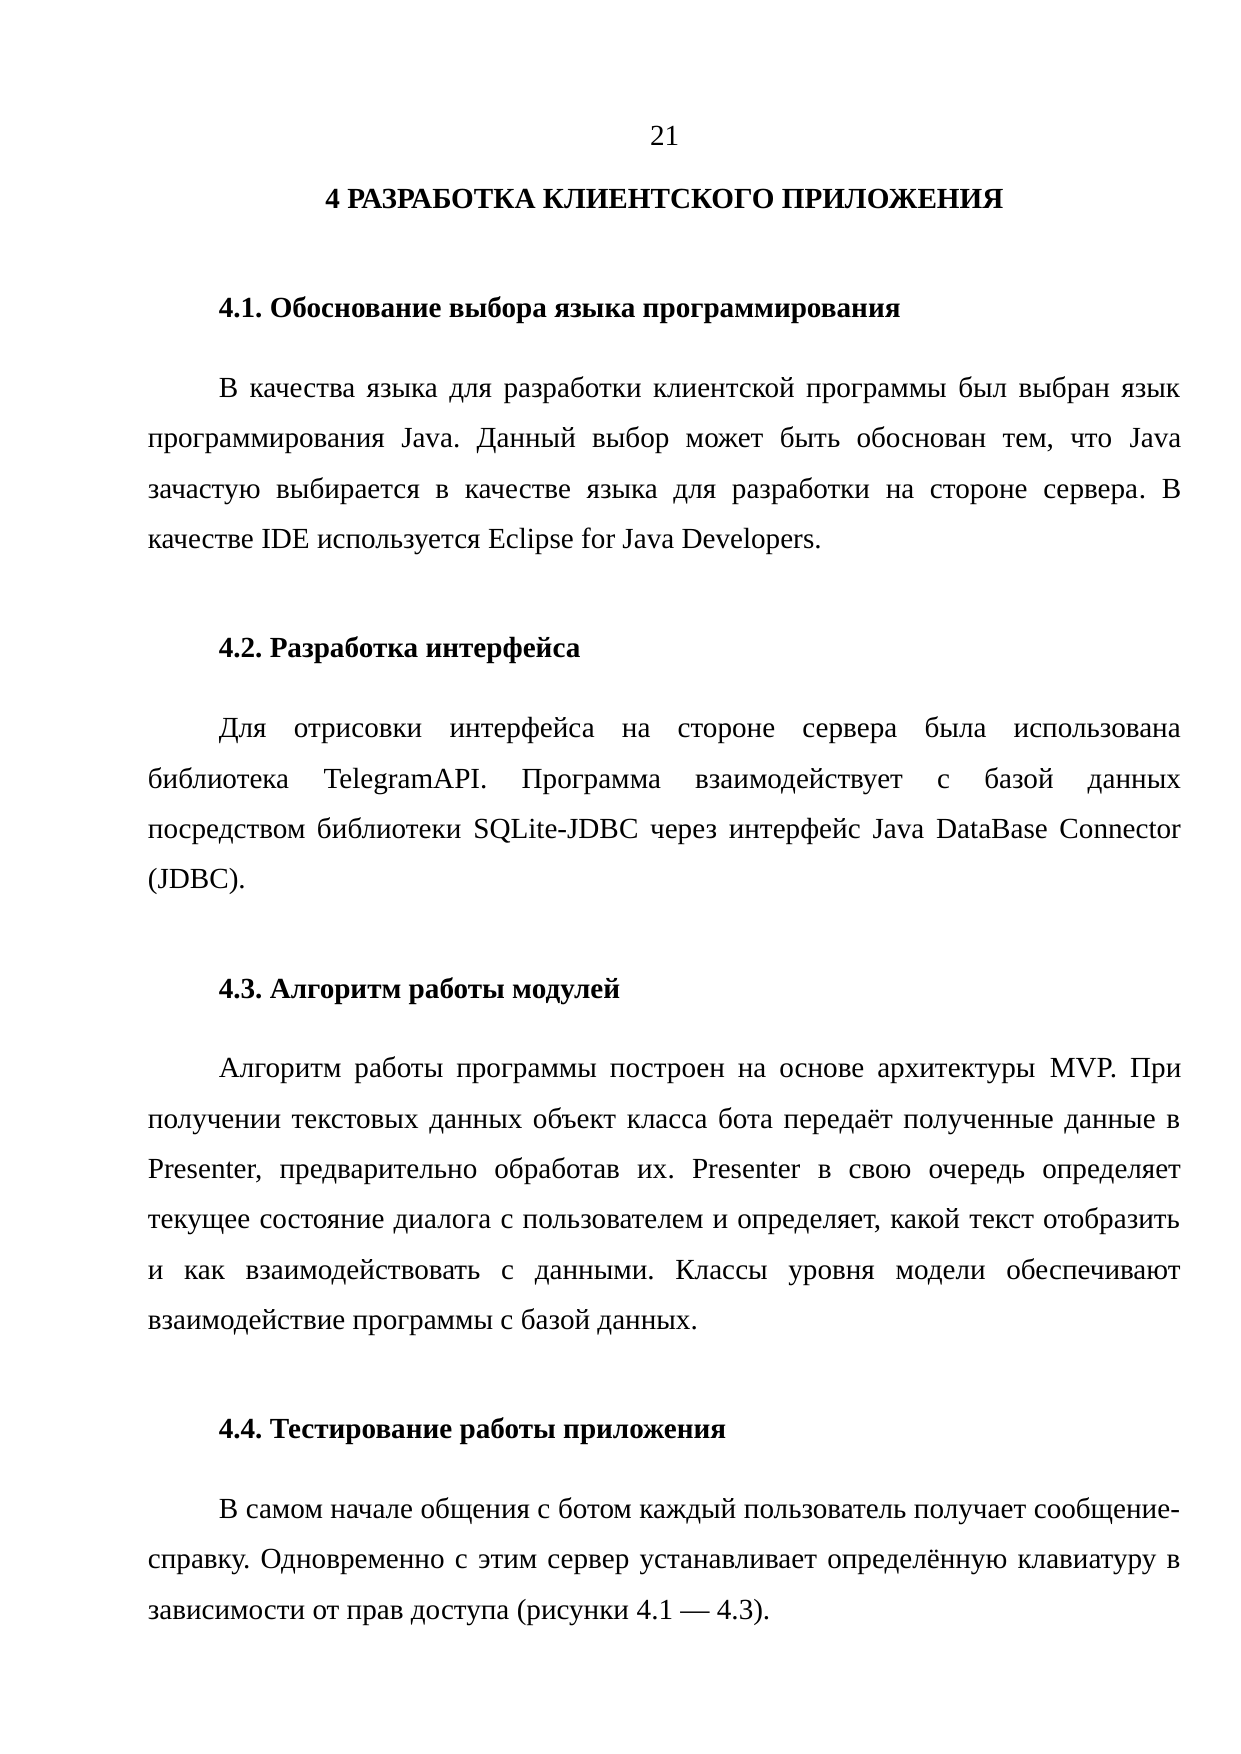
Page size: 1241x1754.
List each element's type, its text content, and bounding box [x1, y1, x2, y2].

subtitle Разработка клиентского приложения [148, 181, 1181, 215]
text В качества языка для разработки клиентской программы был выбран язык программирования Java. Данный выбор может быть обоснован тем, что Java зачастую выбирается в качестве языка для разработки на стороне сервера. В качестве IDE используется Eclipse for Java Developers. [148, 370, 1181, 555]
text В самом начале общения с ботом каждый пользователь получает сообщение-справку. Одновременно с этим сервер устанавливает определённую клавиатуру в зависимости от прав доступа (рисунки 4.1 — 4.3). [148, 1491, 1181, 1625]
subtitle Разработка интерфейса [148, 631, 1181, 664]
text Для отрисовки интерфейса на стороне сервера была использована библиотека TelegramAPI. Программа взаимодействует с базой данных посредством библиотеки SQLite-JDBC через интерфейс Java DataBase Connector (JDBC). [148, 710, 1181, 895]
subtitle Алгоритм работы модулей [148, 971, 1181, 1004]
text Алгоритм работы программы построен на основе архитектуры MVP. При получении текстовых данных объект класса бота передаёт полученные данные в Presenter, предварительно обработав их. Presenter в свою очередь определяет текущее состояние диалога с пользователем и определяет, какой текст отобразить и как взаимодействовать с данными. Классы уровня модели обеспечивают взаимодействие программы с базой данных. [148, 1051, 1181, 1336]
subtitle Тестирование работы приложения [148, 1411, 1181, 1445]
subtitle Обоснование выбора языка программирования [148, 291, 1181, 324]
